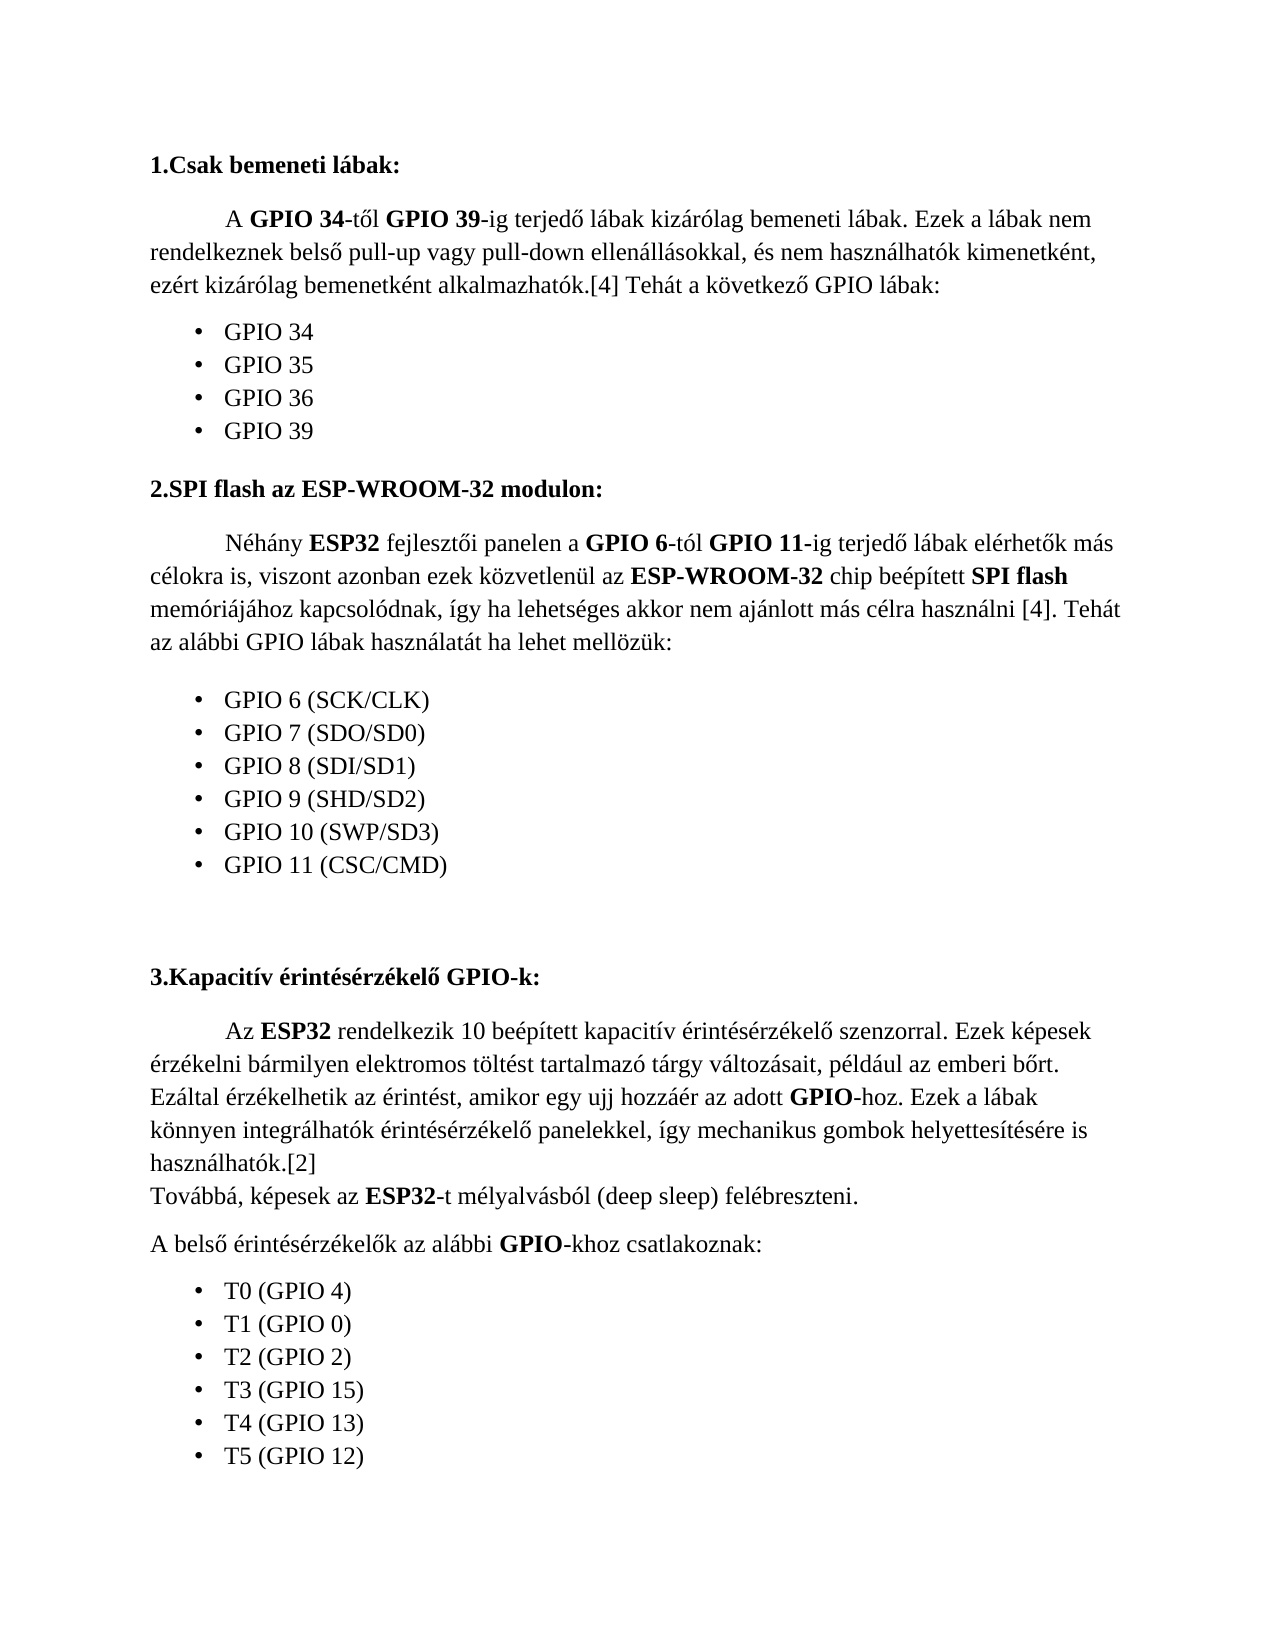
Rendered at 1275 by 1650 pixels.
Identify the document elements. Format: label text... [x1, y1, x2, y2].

list GPIO 6 (SCK/CLK) [194, 685, 1125, 714]
list GPIO 7 (SDO/SD0) [194, 718, 1125, 747]
list T2 (GPIO 2) [194, 1342, 1125, 1371]
list T5 (GPIO 12) [194, 1441, 1125, 1470]
list GPIO 36 [194, 383, 1125, 412]
list T0 (GPIO 4) [194, 1276, 1125, 1305]
list T1 (GPIO 0) [194, 1309, 1125, 1338]
list GPIO 10 (SWP/SD3) [194, 817, 1125, 846]
list GPIO 9 (SHD/SD2) [194, 784, 1125, 813]
list GPIO 8 (SDI/SD1) [194, 751, 1125, 780]
list GPIO 35 [194, 350, 1125, 379]
subtitle 1.Csak bemeneti lábak: [150, 150, 1125, 179]
text Néhány ESP32 fejlesztői panelen a GPIO 6-tól GPIO 11-ig terjedő lábak elérhetők más célokra is, viszont azonban ezek közvetlenül az ESP-WROOM-32 chip beépített SPI flash memóriájához kapcsolódnak, így ha lehetséges akkor nem ajánlott más célra használni [4]. Tehát az alábbi GPIO lábak használatát ha lehet mellözük: [150, 528, 1125, 656]
list T4 (GPIO 13) [194, 1408, 1125, 1437]
text 2.SPI flash az ESP-WROOM-32 modulon: [150, 474, 1125, 503]
subtitle 3.Kapacitív érintésérzékelő GPIO-k: [150, 962, 1125, 991]
text A belső érintésérzékelők az alábbi GPIO-khoz csatlakoznak: [150, 1229, 1125, 1257]
text Az ESP32 rendelkezik 10 beépített kapacitív érintésérzékelő szenzorral. Ezek képesek érzékelni bármilyen elektromos töltést tartalmazó tárgy változásait, például az emberi bőrt. Ezáltal érzékelhetik az érintést, amikor egy ujj hozzáér az adott GPIO-hoz. Ezek a lábak könnyen integrálhatók érintésérzékelő panelekkel, így mechanikus gombok helyettesítésére is használhatók.[2] Továbbá, képesek az ESP32-t mélyalvásból (deep sleep) felébreszteni. [150, 1016, 1125, 1210]
list GPIO 39 [194, 416, 1125, 445]
list GPIO 11 (CSC/CMD) [194, 850, 1125, 879]
text A GPIO 34-től GPIO 39-ig terjedő lábak kizárólag bemeneti lábak. Ezek a lábak nem rendelkeznek belső pull-up vagy pull-down ellenállásokkal, és nem használhatók kimenetként, ezért kizárólag bemenetként alkalmazhatók.[4] Tehát a következő GPIO lábak: [150, 204, 1125, 298]
list T3 (GPIO 15) [194, 1375, 1125, 1404]
list GPIO 34 [194, 317, 1125, 346]
